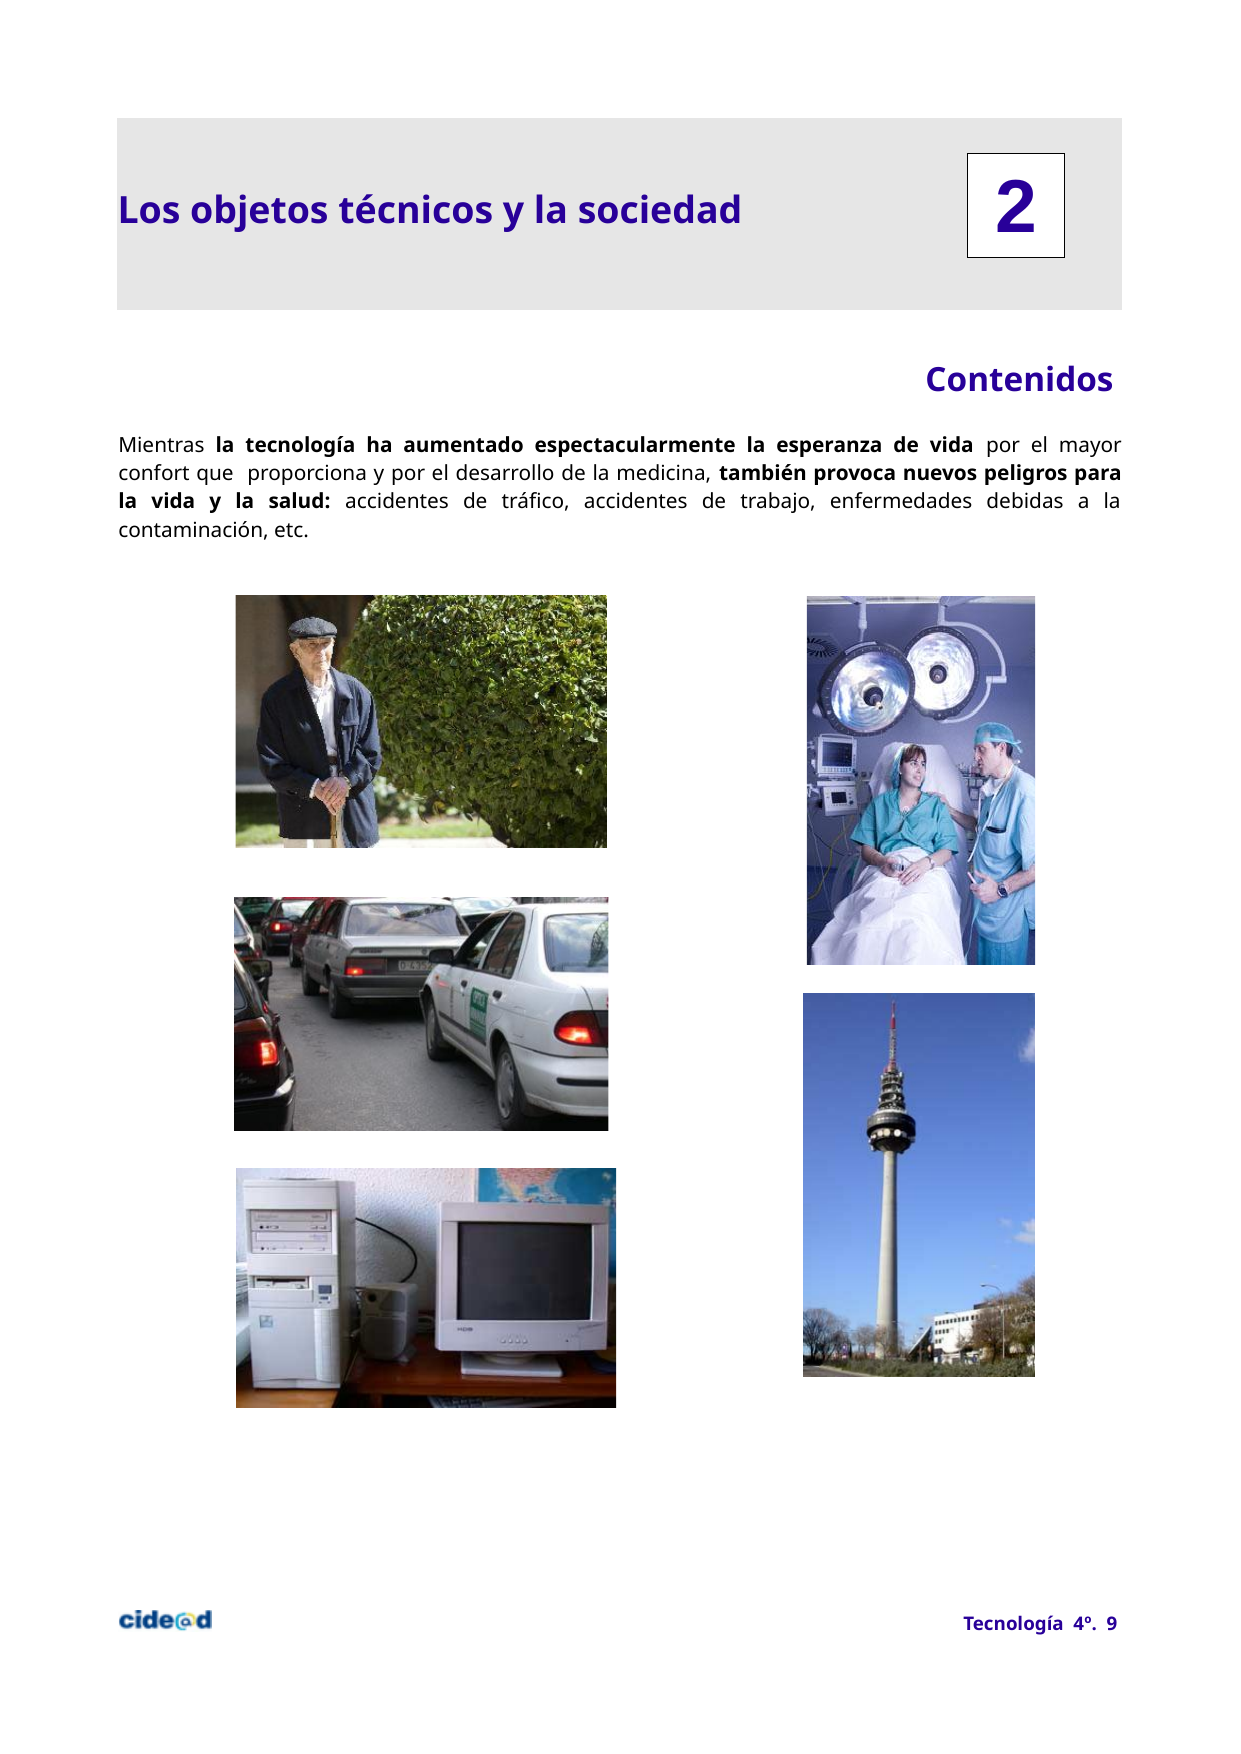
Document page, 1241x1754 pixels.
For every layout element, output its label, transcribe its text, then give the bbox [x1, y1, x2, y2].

picture [806, 596, 1035, 965]
text Contenidos [118, 356, 1122, 401]
picture [235, 595, 607, 848]
text Mientras la tecnología ha aumentado espectacularmente la esperanza de vida por el mayor confort que proporciona y por el desarrollo de la medicina, también provoca nuevos peligros para la vida y la salud: accidentes de tráfico, accidentes de trabajo, enfermedades debidas a la contaminación, etc. [118, 430, 1122, 543]
picture [118, 1610, 212, 1632]
picture [803, 993, 1035, 1377]
picture [236, 1168, 617, 1408]
picture [234, 897, 609, 1131]
table_header Los objetos técnicos y la sociedad [117, 118, 1122, 310]
